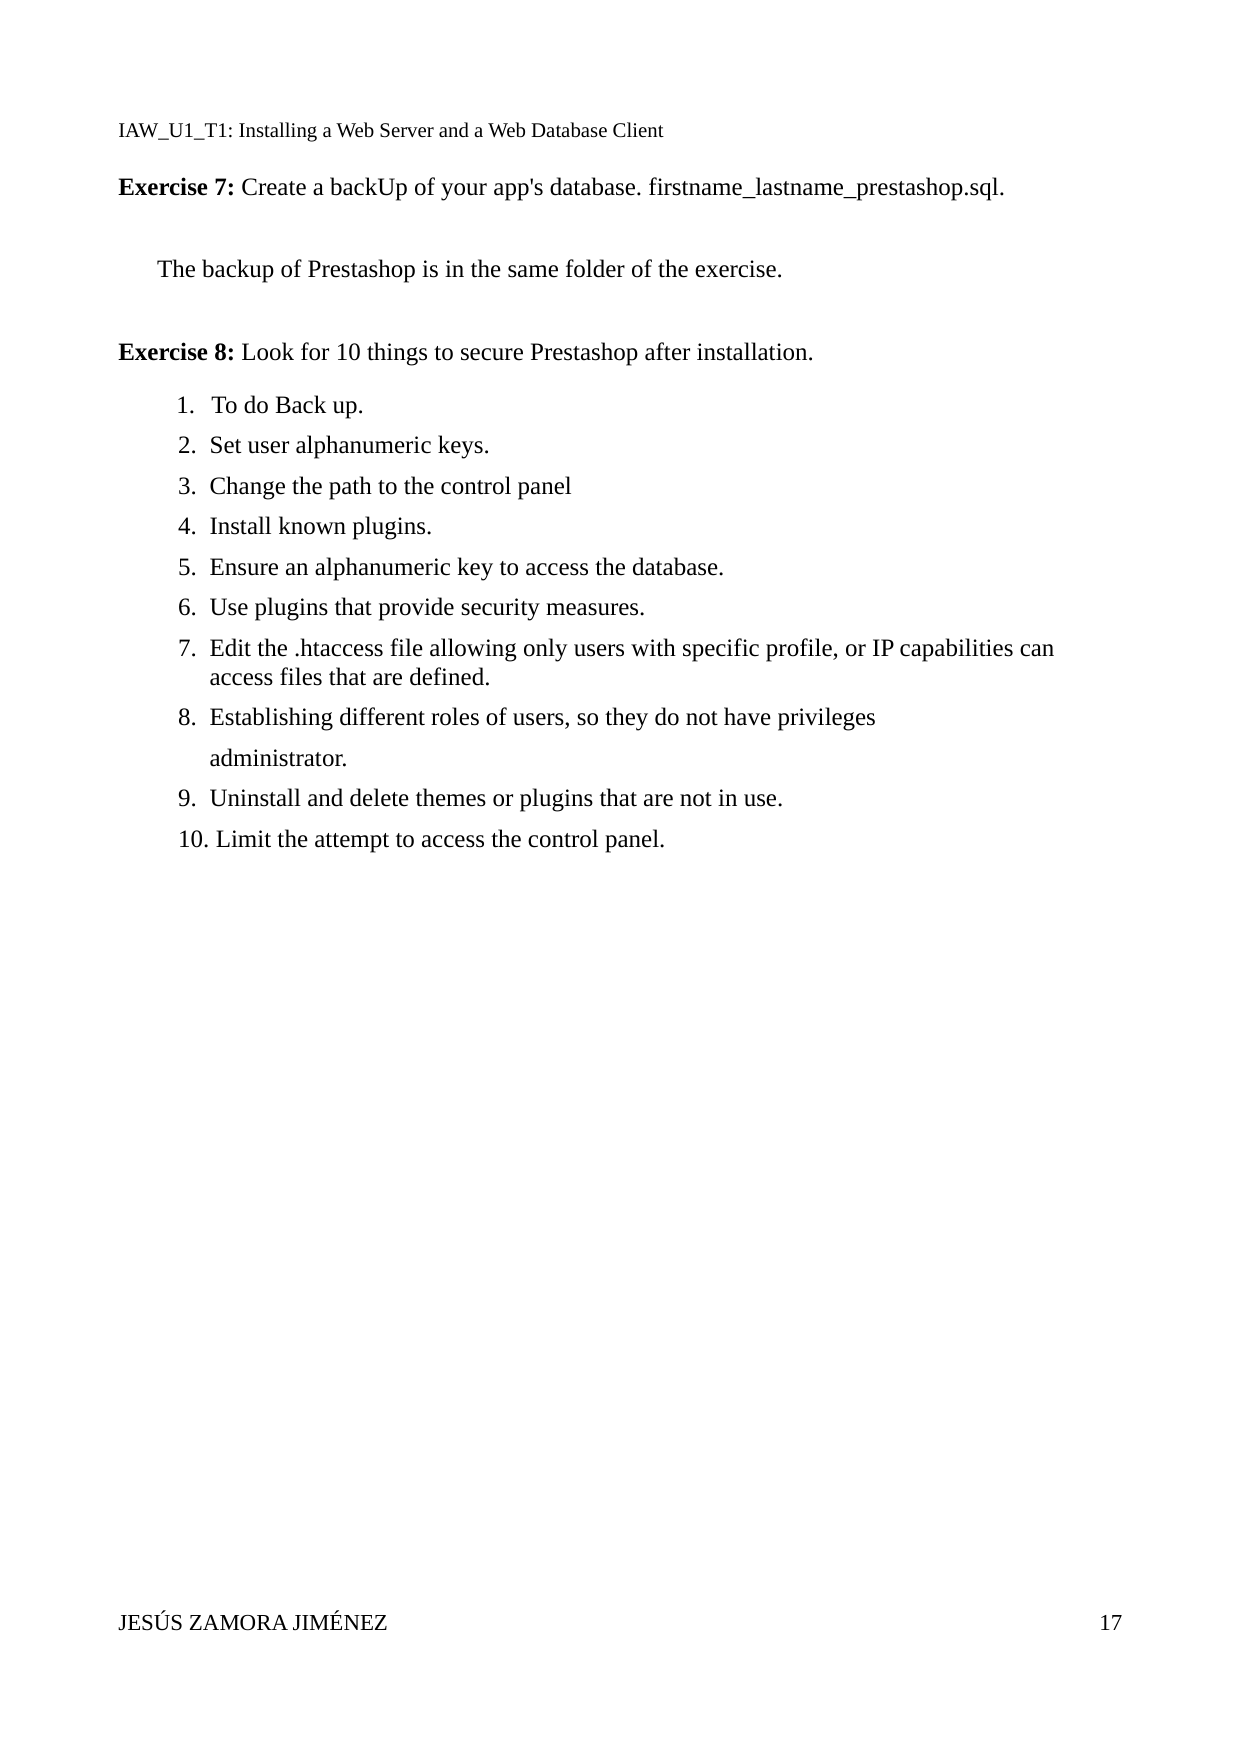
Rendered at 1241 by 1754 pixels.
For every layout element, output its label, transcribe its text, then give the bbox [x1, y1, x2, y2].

list Limit the attempt to access the control panel. [178, 824, 1122, 852]
list To do Back up. [176, 390, 1122, 418]
list Establishing different roles of users, so they do not have privileges [178, 702, 1122, 731]
text Exercise 8: Look for 10 things to secure Prestashop after installation. [118, 337, 1122, 365]
text Exercise 7: Create a backUp of your app's database. firstname_lastname_prestashop.sql. [118, 172, 1122, 200]
list Ensure an alphanumeric key to access the database. [178, 552, 1122, 581]
list Use plugins that provide security measures. [178, 592, 1122, 621]
list Edit the .htaccess file allowing only users with specific profile, or IP capabilities can access files that are defined. [178, 633, 1122, 690]
list Install known plugins. [178, 511, 1122, 540]
list Change the path to the control panel [178, 471, 1122, 499]
list Uninstall and delete themes or plugins that are not in use. [178, 783, 1122, 812]
list Set user alphanumeric keys. [178, 430, 1122, 459]
list administrator. [178, 743, 1122, 771]
text The backup of Prestashop is in the same folder of the exercise. [157, 254, 1122, 283]
